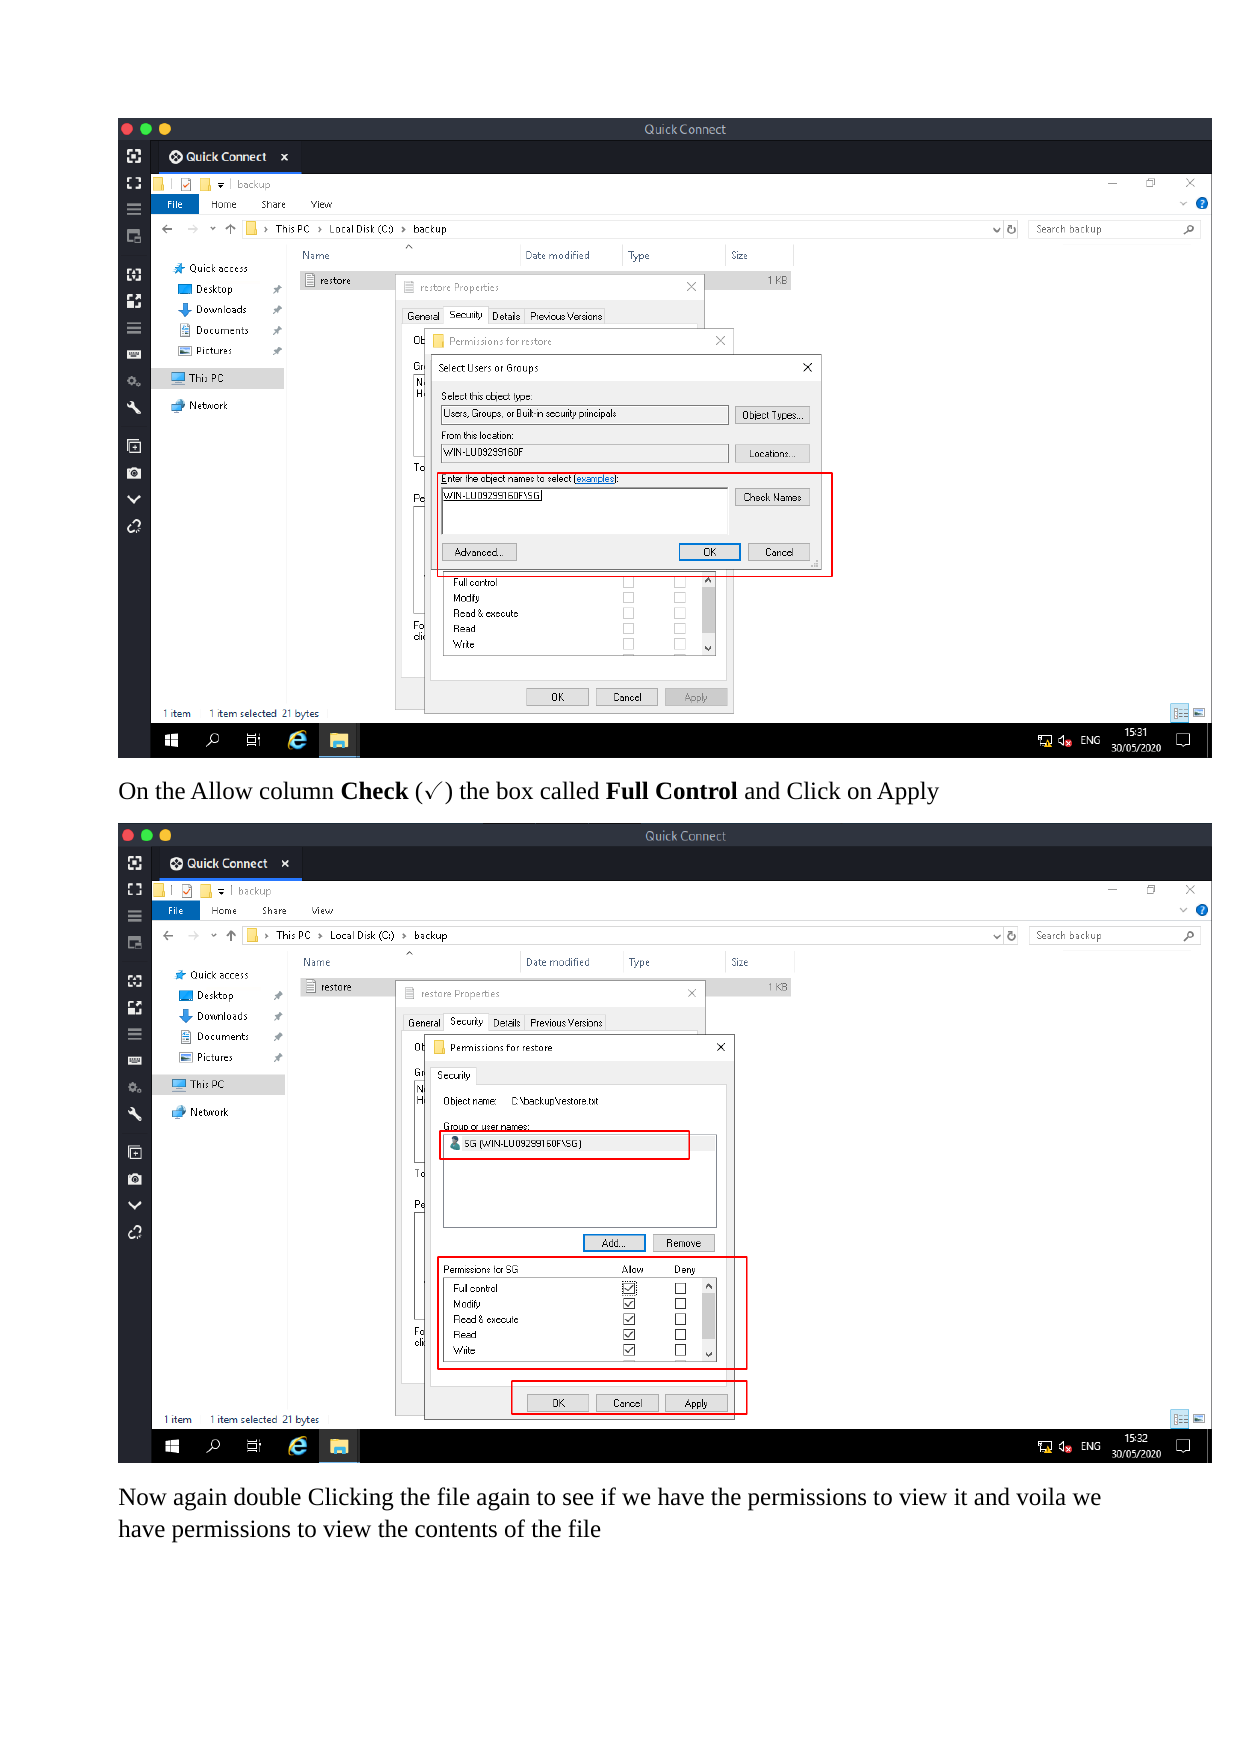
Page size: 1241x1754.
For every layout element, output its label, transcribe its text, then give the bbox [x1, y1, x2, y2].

picture [118, 118, 1212, 758]
picture [118, 823, 1212, 1463]
text On the Allow column Check (✓) the box called Full Control and Click on Apply [118, 776, 1122, 805]
text Now again double Clicking the file again to see if we have the permissions to view it and voila we have permissions to view the contents of the file [118, 1482, 1122, 1543]
